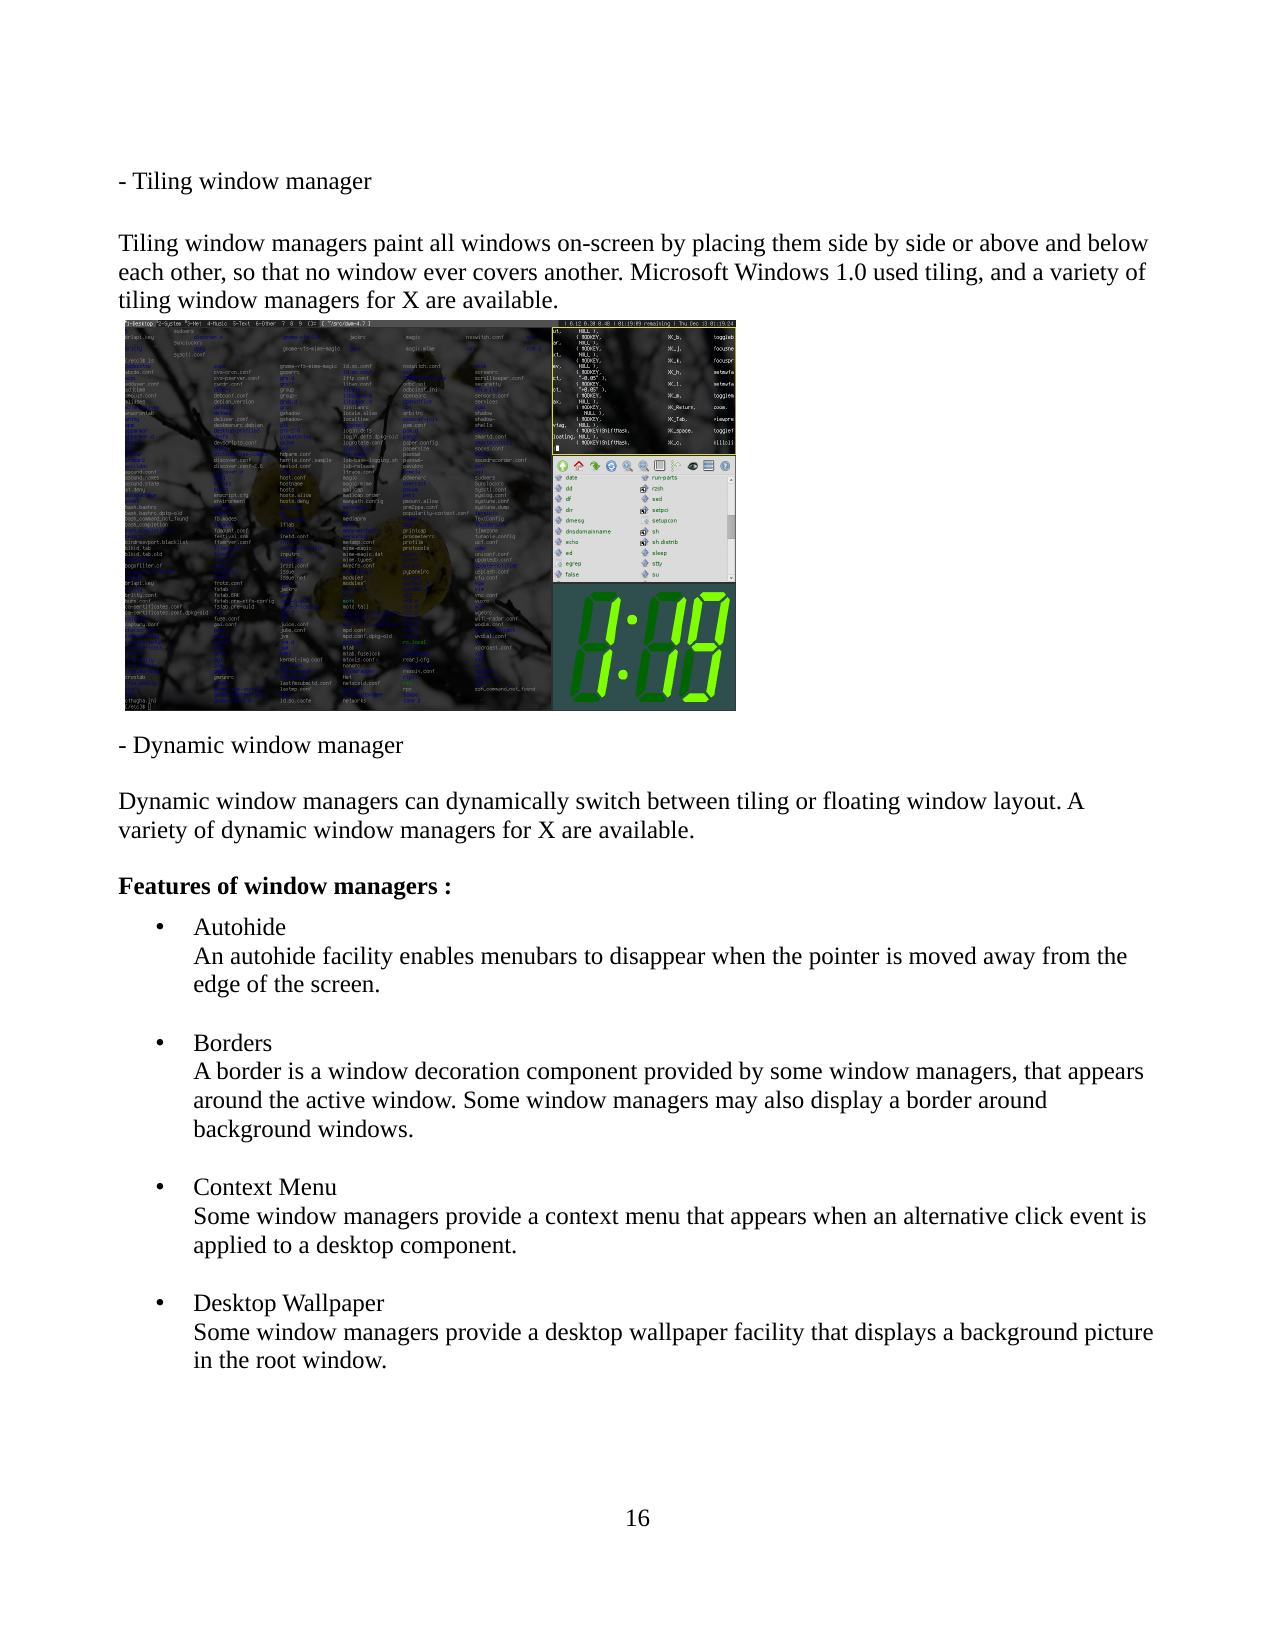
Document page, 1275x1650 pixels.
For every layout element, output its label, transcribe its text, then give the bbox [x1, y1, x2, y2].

subtitle Dynamic window managers can dynamically switch between tiling or floating window layout. A variety of dynamic window managers for X are available. [118, 786, 1157, 844]
list An autohide facility enables menubars to disappear when the pointer is moved away from the edge of the screen. [156, 941, 1157, 998]
subtitle Context Menu [156, 1172, 1157, 1201]
subtitle Features of window managers : [118, 871, 1157, 899]
subtitle Desktop Wallpaper [156, 1288, 1157, 1317]
subtitle Tiling window managers paint all windows on-screen by placing them side by side or above and below each other, so that no window ever covers another. Microsoft Windows 1.0 used tiling, and a variety of tiling window managers for X are available. [118, 228, 1157, 314]
list A border is a window decoration component provided by some window managers, that appears around the active window. Some window managers may also display a border around background windows. [156, 1056, 1157, 1143]
text - Tiling window manager [118, 166, 1157, 194]
subtitle Borders [156, 1028, 1157, 1056]
list Some window managers provide a context menu that appears when an alternative click event is applied to a desktop component. [156, 1201, 1157, 1258]
list Some window managers provide a desktop wallpaper facility that displays a background picture in the root window. [156, 1317, 1157, 1374]
subtitle - Dynamic window manager [118, 730, 1157, 759]
picture [125, 320, 736, 711]
subtitle Autohide [156, 912, 1157, 941]
